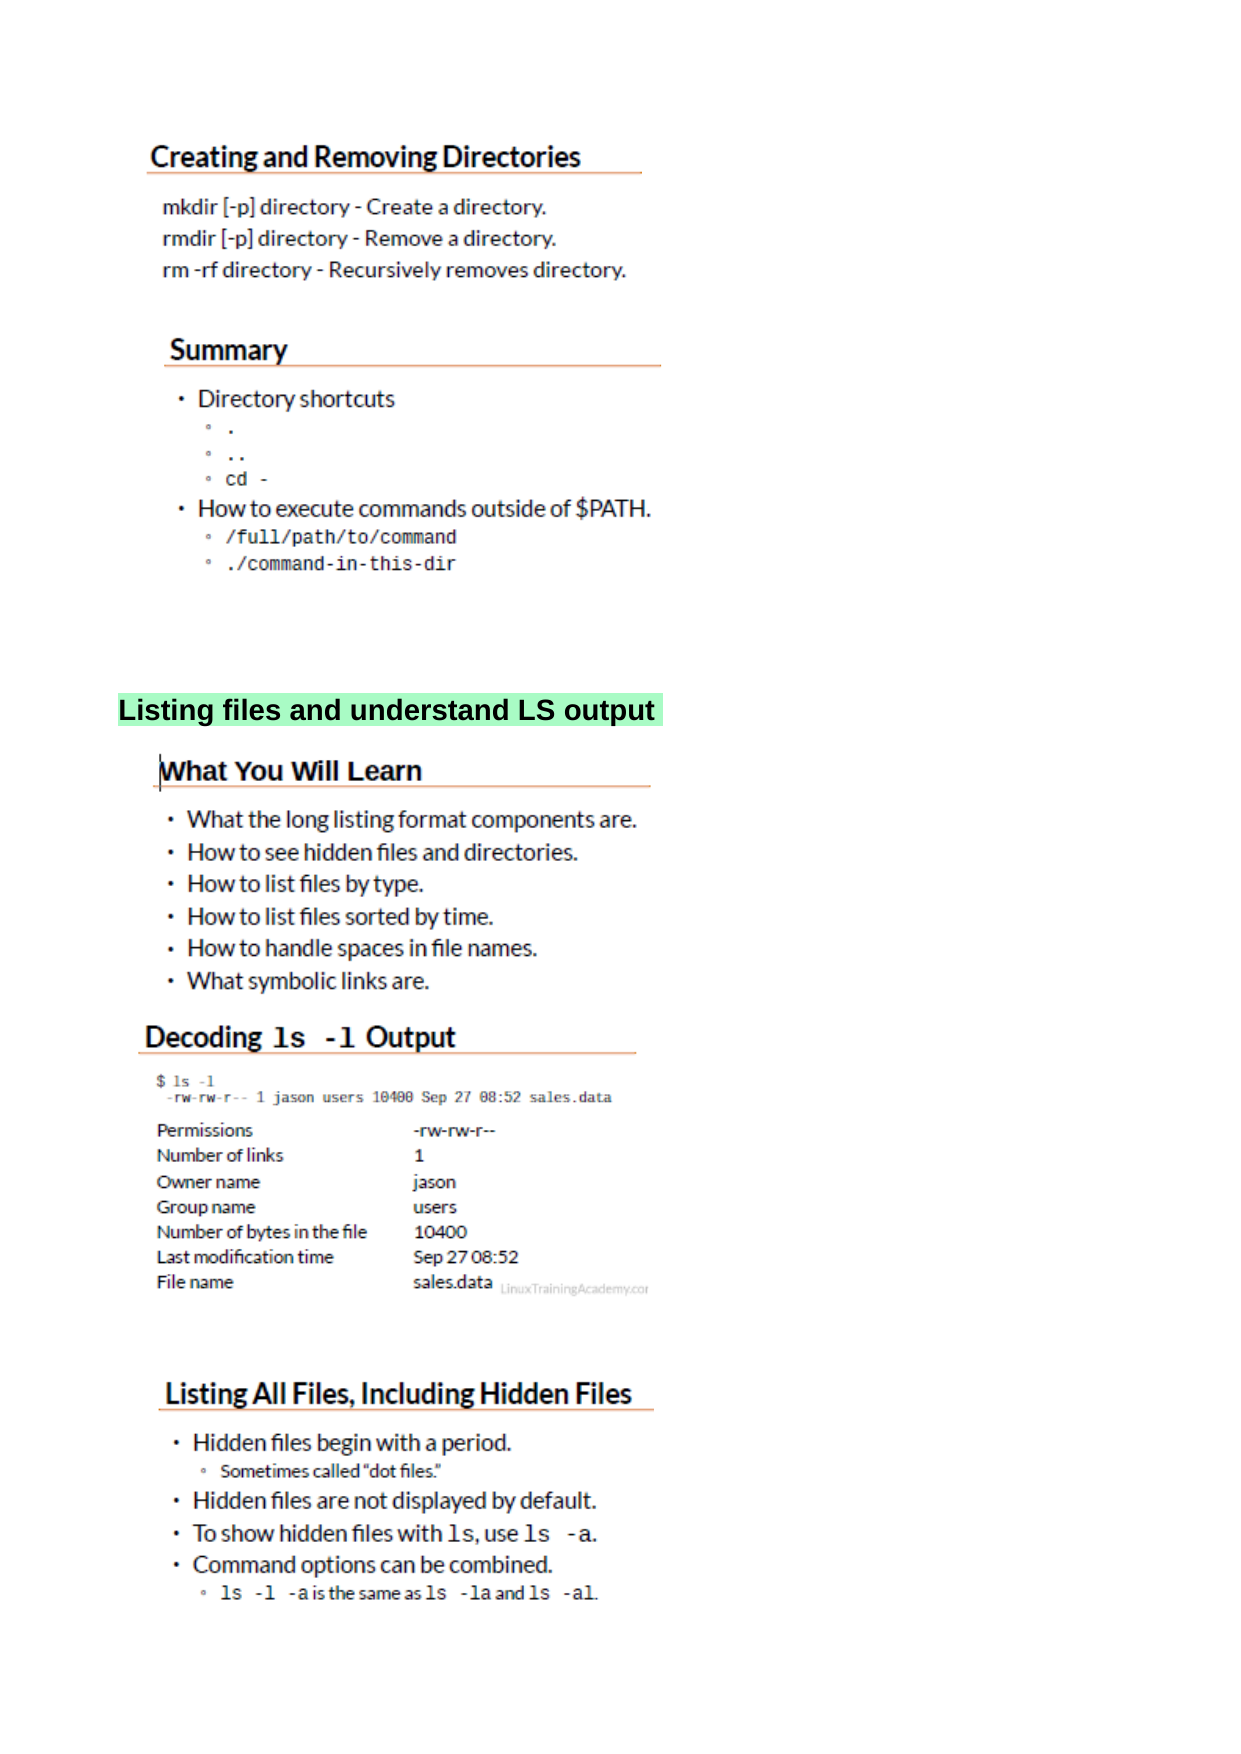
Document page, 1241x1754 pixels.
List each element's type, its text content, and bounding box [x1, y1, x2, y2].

picture [137, 1018, 649, 1298]
picture [148, 1373, 654, 1617]
subtitle Listing files and understand LS output [118, 692, 1122, 726]
picture [146, 136, 642, 287]
picture [164, 329, 662, 583]
picture [144, 748, 665, 1002]
